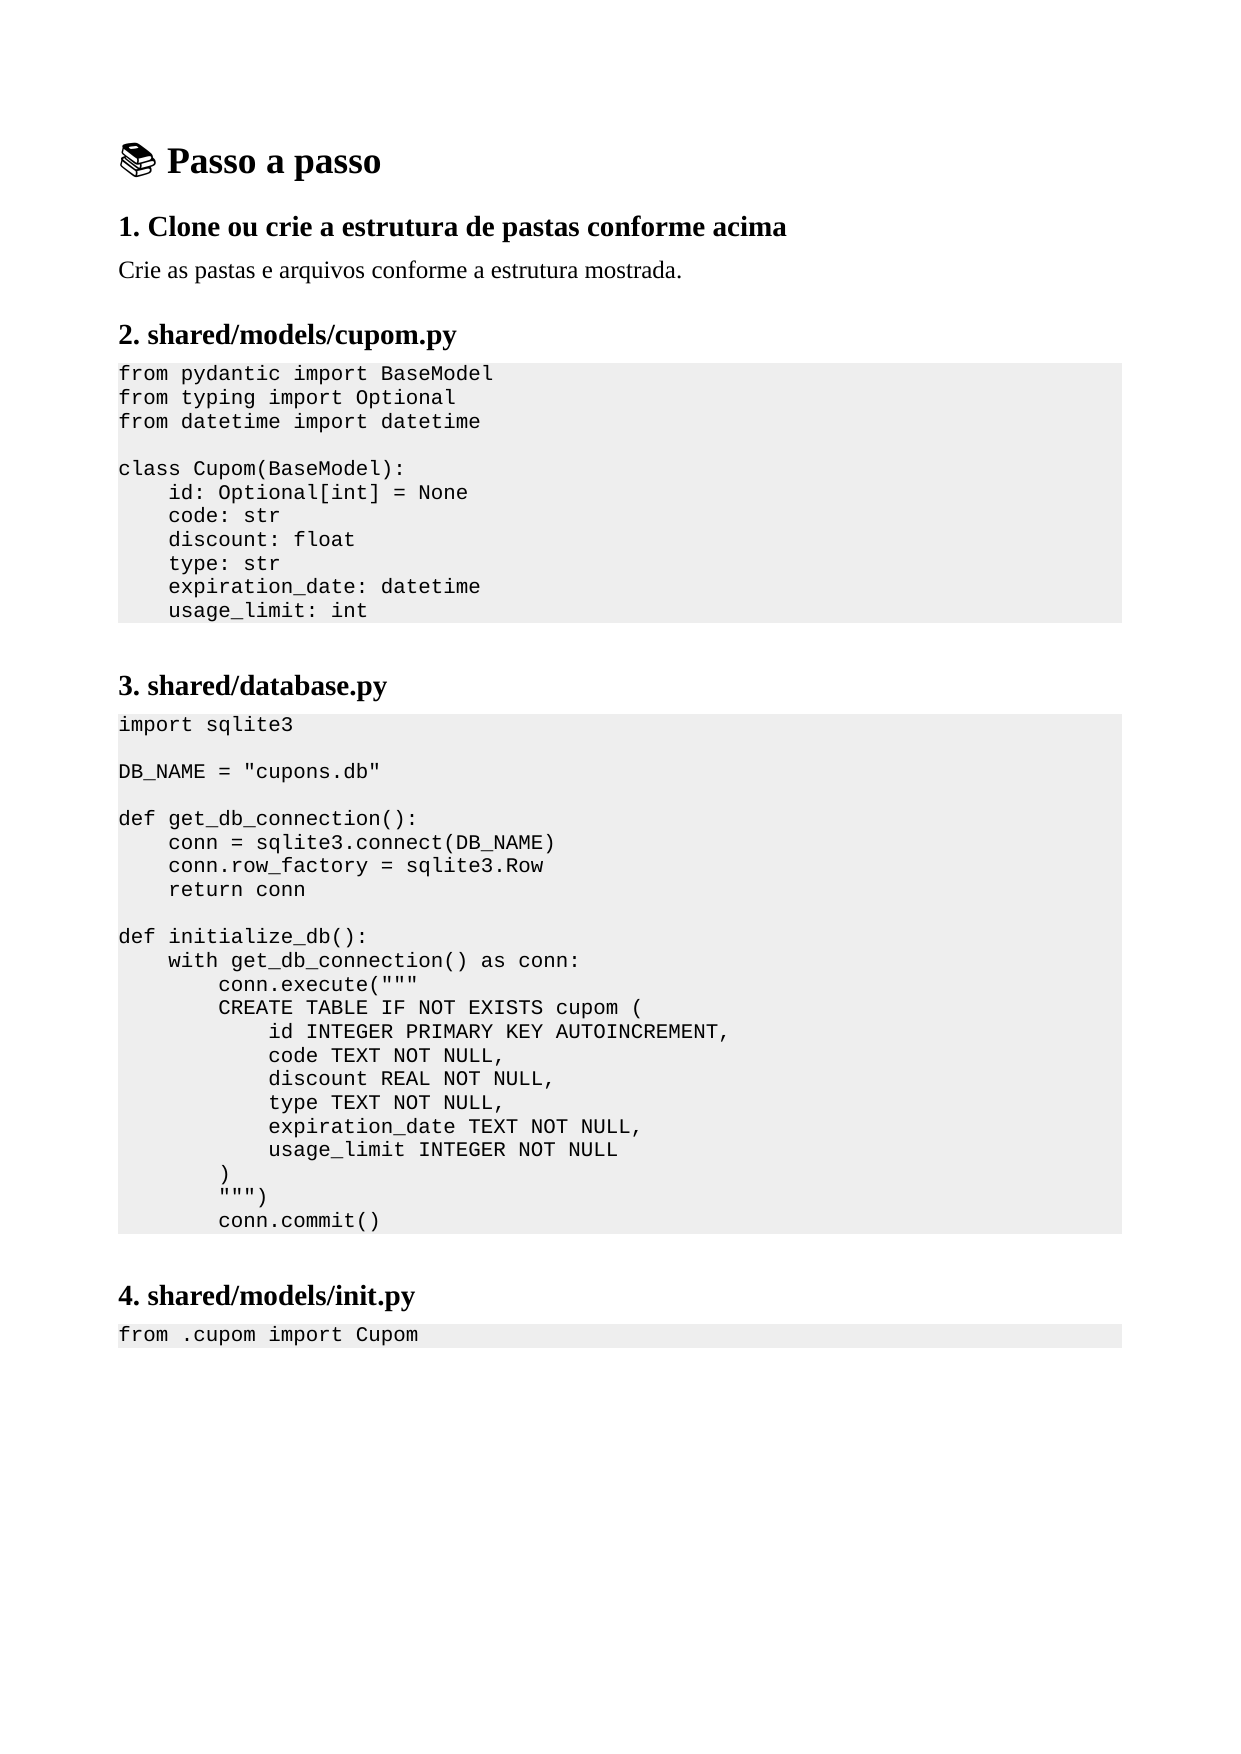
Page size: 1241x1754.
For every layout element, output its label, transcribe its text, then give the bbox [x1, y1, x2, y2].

text from .cupom import Cupom [118, 1324, 1122, 1348]
text type TEXT NOT NULL, [118, 1092, 1122, 1116]
text conn.commit() [118, 1210, 1122, 1234]
text CREATE TABLE IF NOT EXISTS cupom ( [118, 997, 1122, 1021]
text import sqlite3 [118, 714, 1122, 737]
text type: str [118, 553, 1122, 576]
text usage_limit INTEGER NOT NULL [118, 1139, 1122, 1163]
text return conn [118, 879, 1122, 903]
text with get_db_connection() as conn: [118, 950, 1122, 974]
text usage_limit: int [118, 600, 1122, 623]
subtitle 3. shared/database.py [118, 668, 1122, 701]
text from datetime import datetime [118, 411, 1122, 434]
text code TEXT NOT NULL, [118, 1045, 1122, 1068]
text conn.row_factory = sqlite3.Row [118, 856, 1122, 879]
text from typing import Optional [118, 387, 1122, 411]
text DB_NAME = "cupons.db" [118, 761, 1122, 784]
text discount REAL NOT NULL, [118, 1068, 1122, 1092]
text def initialize_db(): [118, 926, 1122, 950]
text ) [118, 1163, 1122, 1187]
subtitle 📚 Passo a passo [118, 139, 1122, 182]
text from pydantic import BaseModel [118, 363, 1122, 387]
text conn.execute(""" [118, 974, 1122, 997]
text """) [118, 1187, 1122, 1210]
text def get_db_connection(): [118, 808, 1122, 832]
text conn = sqlite3.connect(DB_NAME) [118, 832, 1122, 856]
text Crie as pastas e arquivos conforme a estrutura mostrada. [118, 255, 1122, 284]
subtitle 4. shared/models/init.py [118, 1278, 1122, 1311]
text id INTEGER PRIMARY KEY AUTOINCREMENT, [118, 1021, 1122, 1045]
subtitle 2. shared/models/cupom.py [118, 317, 1122, 351]
text class Cupom(BaseModel): [118, 458, 1122, 482]
text expiration_date TEXT NOT NULL, [118, 1116, 1122, 1139]
subtitle 1. Clone ou crie a estrutura de pastas conforme acima [118, 209, 1122, 243]
text discount: float [118, 529, 1122, 553]
text code: str [118, 505, 1122, 529]
text id: Optional[int] = None [118, 482, 1122, 505]
text expiration_date: datetime [118, 576, 1122, 600]
